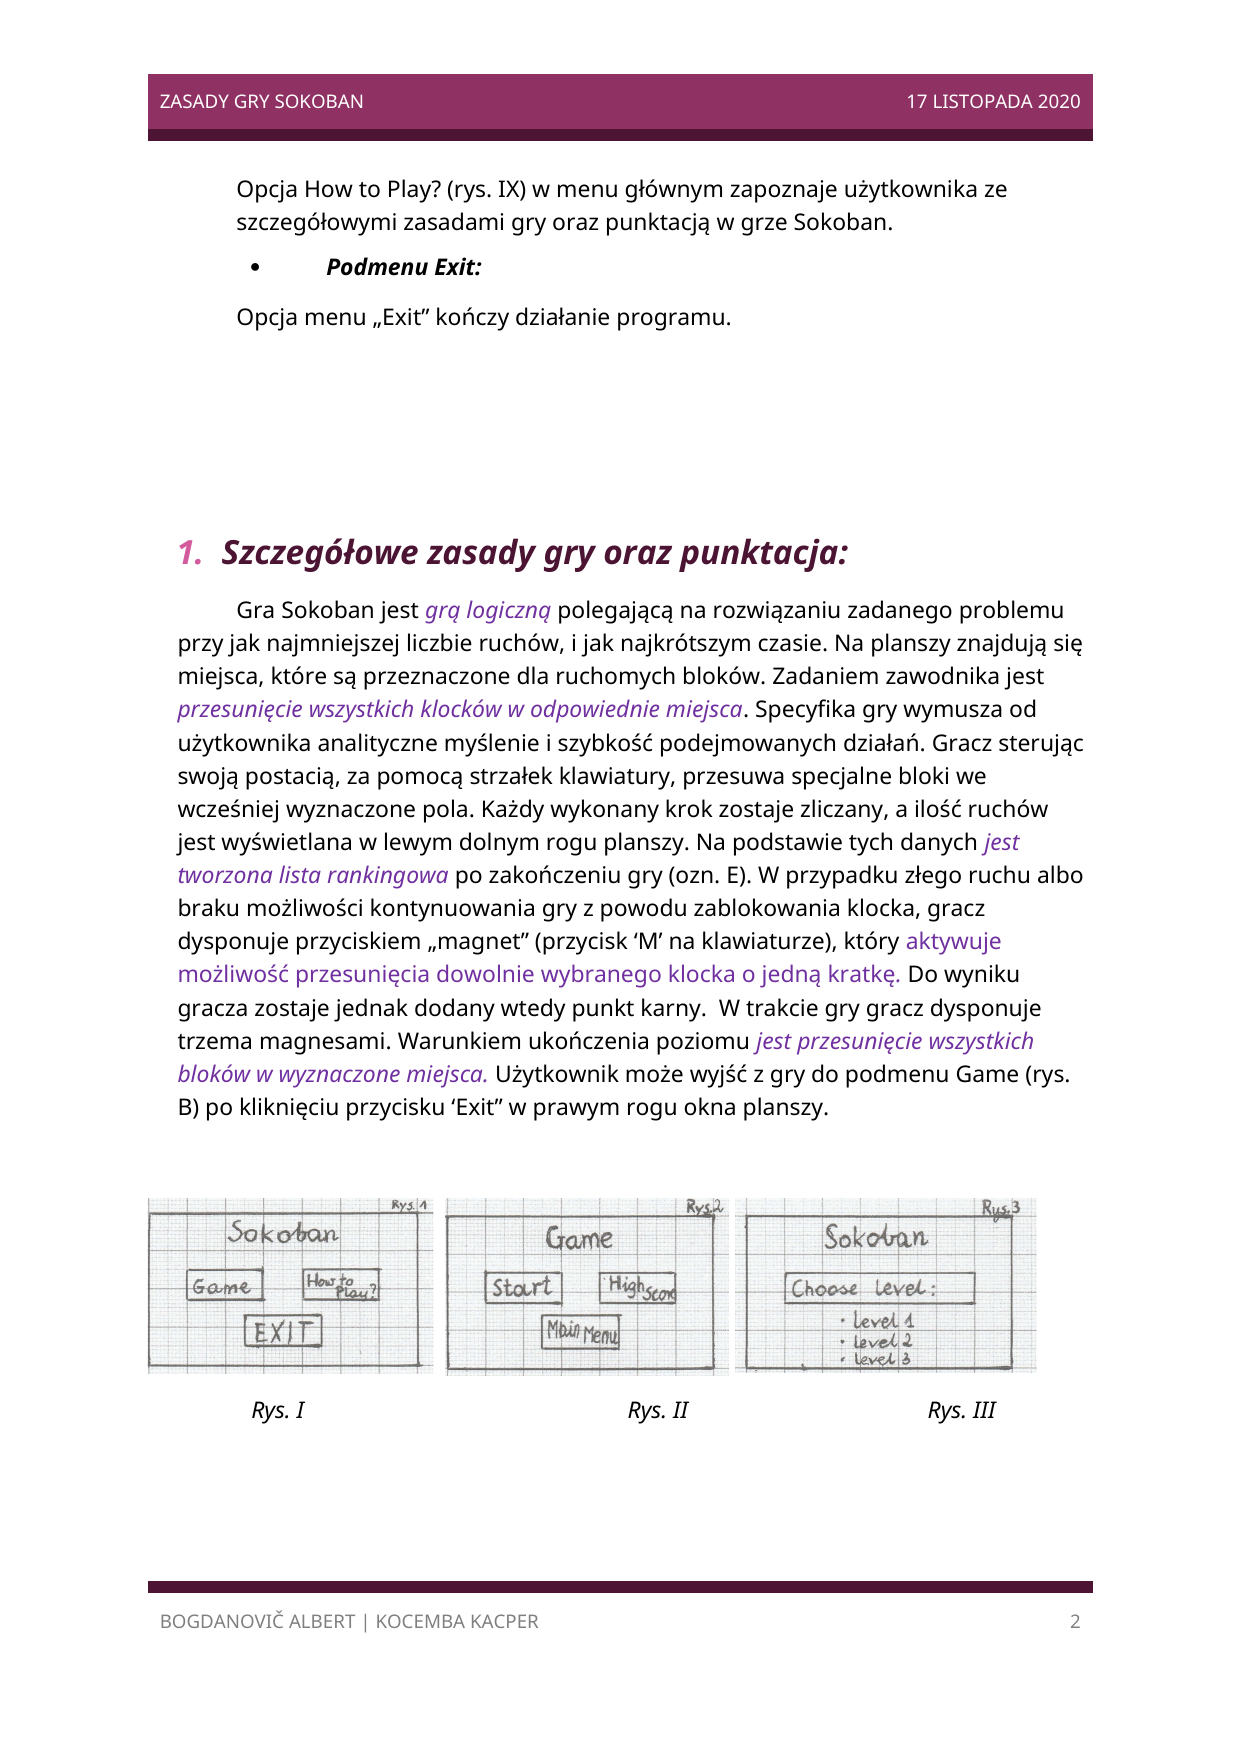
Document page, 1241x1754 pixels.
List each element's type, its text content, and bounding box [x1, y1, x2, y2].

list Szczegółowe zasady gry oraz punktacja: [176, 529, 1093, 574]
list Podmenu Exit: [251, 251, 1093, 282]
text Opcja menu „Exit” kończy działanie programu. [236, 301, 1093, 332]
text Opcja How to Play? (rys. IX) w menu głównym zapoznaje użytkownika ze szczegółowymi zasadami gry oraz punktacją w grze Sokoban. [236, 172, 1093, 237]
text Gra Sokoban jest grą logiczną polegającą na rozwiązaniu zadanego problemu przy jak najmniejszej liczbie ruchów, i jak najkrótszym czasie. Na planszy znajdują się miejsca, które są przeznaczone dla ruchomych bloków. Zadaniem zawodnika jest przesunięcie wszystkich klocków w odpowiednie miejsca. Specyfika gry wymusza od użytkownika analityczne myślenie i szybkość podejmowanych działań. Gracz sterując swoją postacią, za pomocą strzałek klawiatury, przesuwa specjalne bloki we wcześniej wyznaczone pola. Każdy wykonany krok zostaje zliczany, a ilość ruchów jest wyświetlana w lewym dolnym rogu planszy. Na podstawie tych danych jest tworzona lista rankingowa po zakończeniu gry (ozn. E). W przypadku złego ruchu albo braku możliwości kontynuowania gry z powodu zablokowania klocka, gracz dysponuje przyciskiem „magnet” (przycisk ‘M’ na klawiaturze), który aktywuje możliwość przesunięcia dowolnie wybranego klocka o jedną kratkę. Do wyniku gracza zostaje jednak dodany wtedy punkt karny. W trakcie gry gracz dysponuje trzema magnesami. Warunkiem ukończenia poziomu jest przesunięcie wszystkich bloków w wyznaczone miejsca. Użytkownik może wyjść z gry do podmenu Game (rys. B) po kliknięciu przycisku ‘Exit” w prawym rogu okna planszy. [177, 594, 1093, 1122]
text Rys. I Rys. II Rys. III [148, 1394, 1093, 1425]
